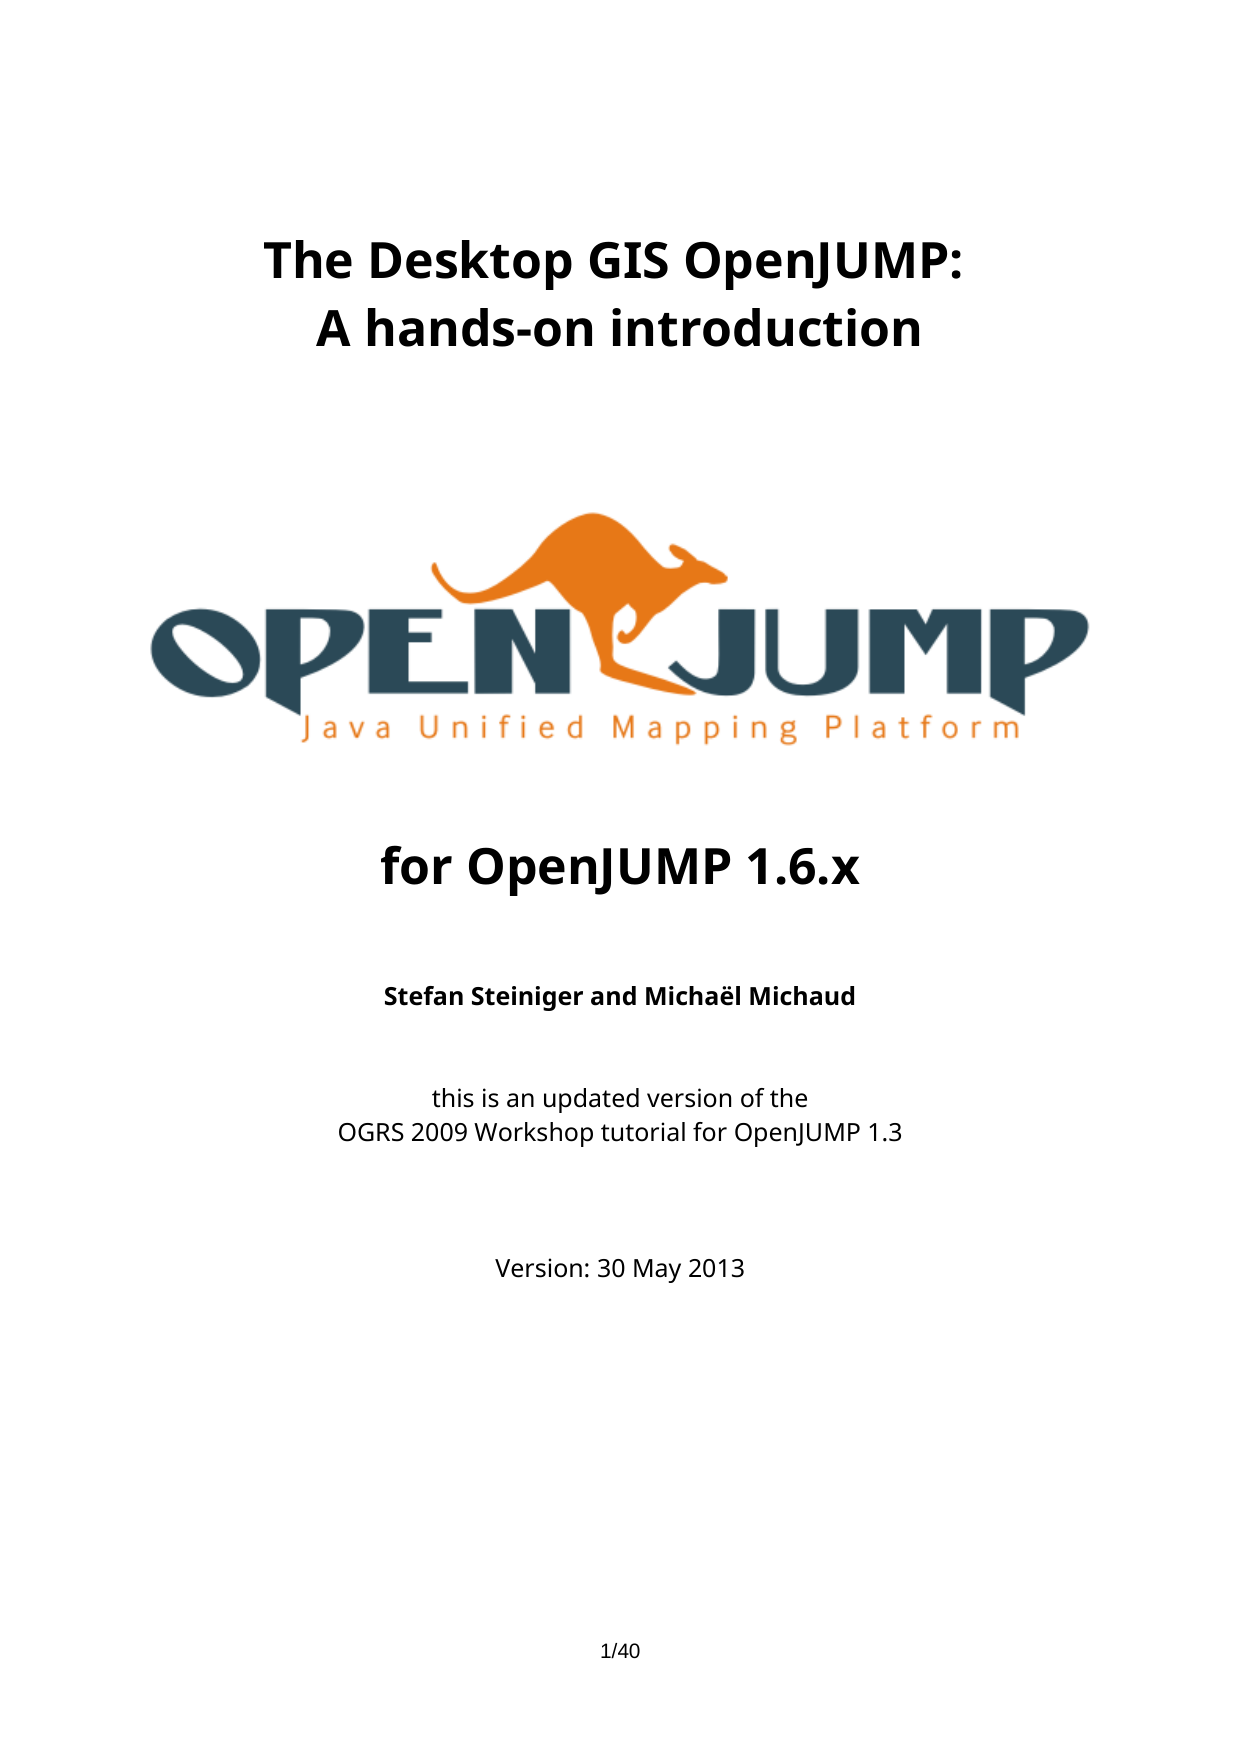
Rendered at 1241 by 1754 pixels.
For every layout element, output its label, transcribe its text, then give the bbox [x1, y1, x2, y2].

text Version: 30 May 2013 [118, 1251, 1122, 1285]
text Stefan Steiniger and Michaël Michaud [118, 978, 1122, 1013]
picture [135, 497, 1105, 763]
text The Desktop GIS OpenJUMP: A hands-on introduction [118, 225, 1122, 361]
text this is an updated version of the [118, 1081, 1122, 1115]
text for OpenJUMP 1.6.x [118, 831, 1122, 899]
text OGRS 2009 Workshop tutorial for OpenJUMP 1.3 [118, 1115, 1122, 1149]
